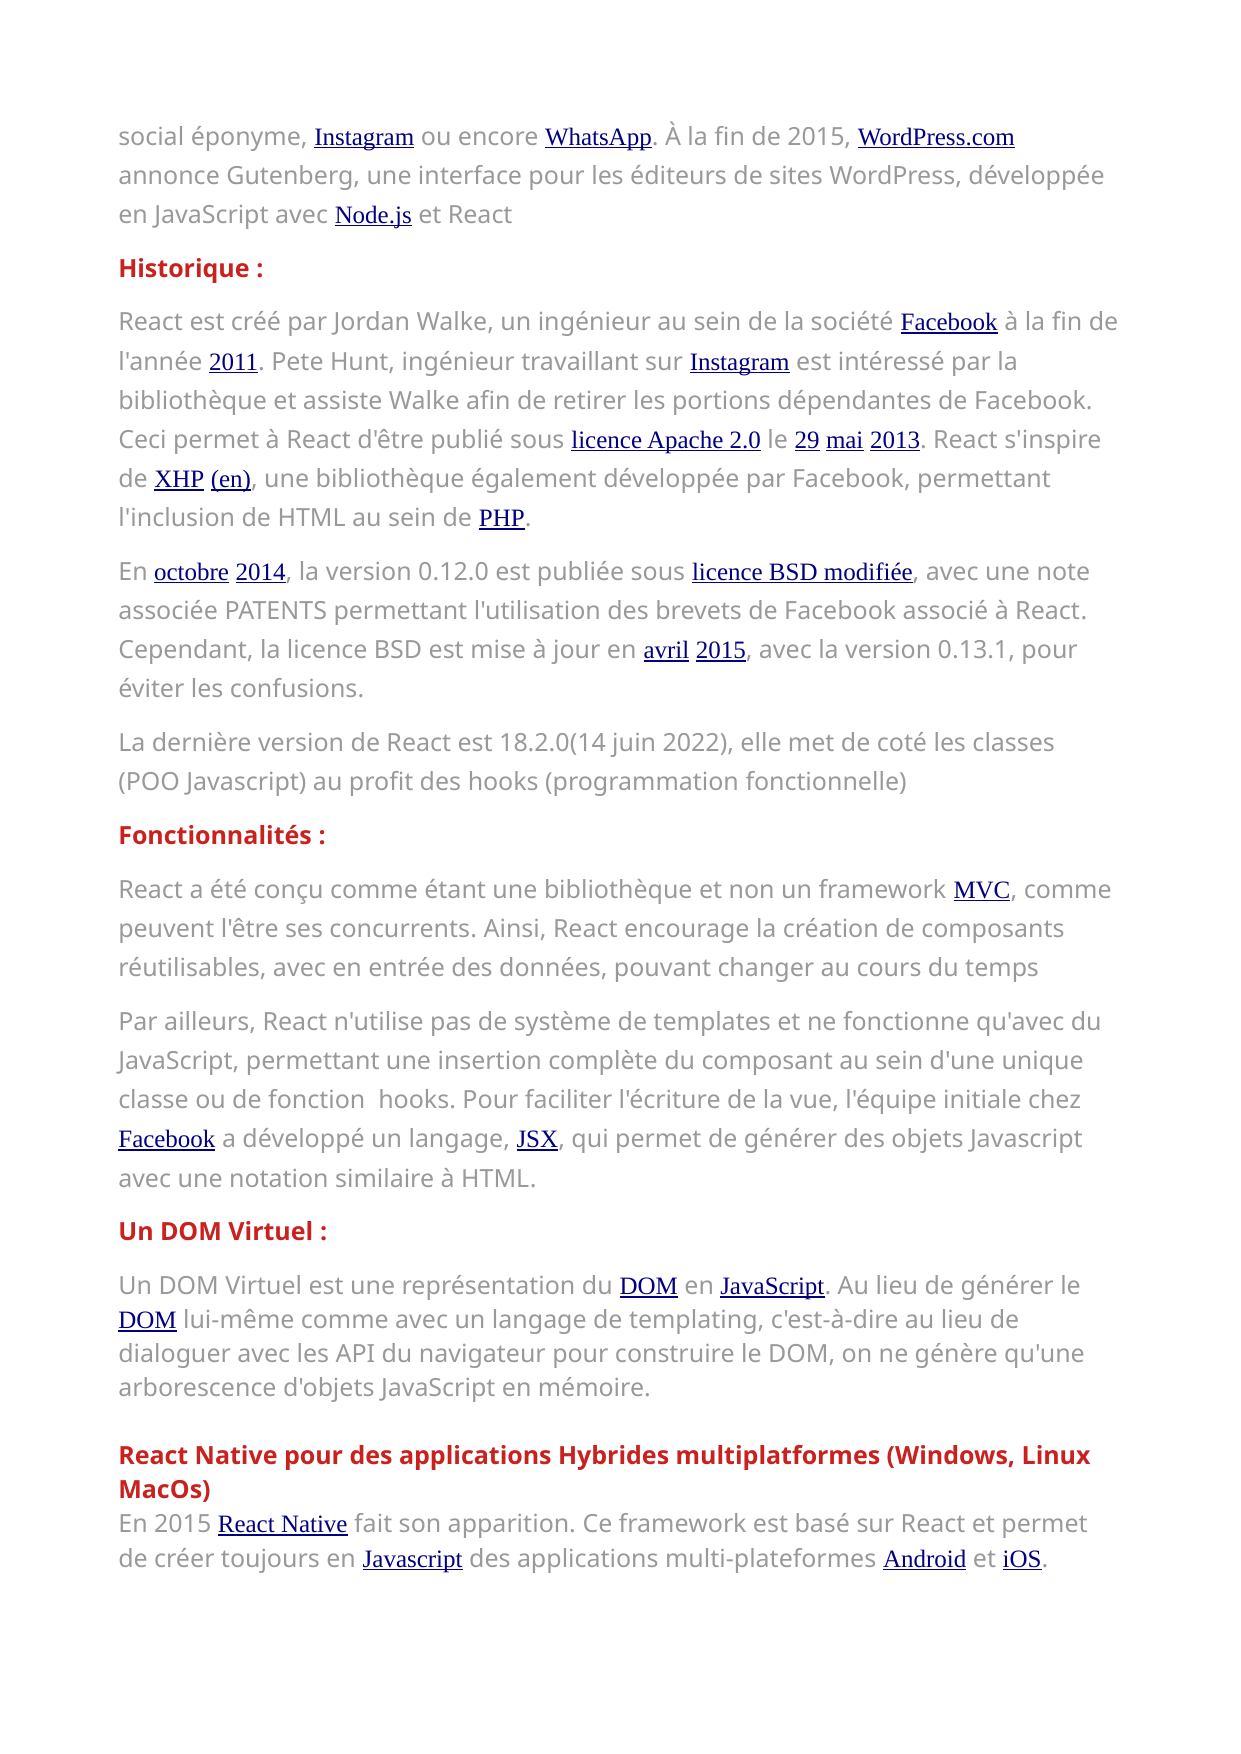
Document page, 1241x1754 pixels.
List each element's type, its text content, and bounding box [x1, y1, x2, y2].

text Un DOM Virtuel : [118, 1214, 1122, 1248]
text React Native pour des applications Hybrides multiplatformes (Windows, Linux MacOs) [118, 1438, 1122, 1506]
text En octobre 2014, la version 0.12.0 est publiée sous licence BSD modifiée, avec une note associée PATENTS permettant l'utilisation des brevets de Facebook associé à React. Cependant, la licence BSD est mise à jour en avril 2015, avec la version 0.13.1, pour éviter les confusions. [118, 553, 1122, 705]
text social éponyme, Instagram ou encore WhatsApp. À la fin de 2015, WordPress.com annonce Gutenberg, une interface pour les éditeurs de sites WordPress, développée en JavaScript avec Node.js et React [118, 118, 1122, 231]
text Un DOM Virtuel est une représentation du DOM en JavaScript. Au lieu de générer le DOM lui-même comme avec un langage de templating, c'est-à-dire au lieu de dialoguer avec les API du navigateur pour construire le DOM, on ne génère qu'une arborescence d'objets JavaScript en mémoire. [118, 1268, 1122, 1404]
text Historique : [118, 250, 1122, 284]
text React est créé par Jordan Walke, un ingénieur au sein de la société Facebook à la fin de l'année 2011. Pete Hunt, ingénieur travaillant sur Instagram est intéressé par la bibliothèque et assiste Walke afin de retirer les portions dépendantes de Facebook. Ceci permet à React d'être publié sous licence Apache 2.0 le 29 mai 2013. React s'inspire de XHP (en), une bibliothèque également développée par Facebook, permettant l'inclusion de HTML au sein de PHP. [118, 304, 1122, 534]
text Par ailleurs, React n'utilise pas de système de templates et ne fonctionne qu'avec du JavaScript, permettant une insertion complète du composant au sein d'une unique classe ou de fonction hooks. Pour faciliter l'écriture de la vue, l'équipe initiale chez Facebook a développé un langage, JSX, qui permet de générer des objets Javascript avec une notation similaire à HTML. [118, 1003, 1122, 1194]
text Fonctionnalités : [118, 818, 1122, 852]
text La dernière version de React est 18.2.0(14 juin 2022), elle met de coté les classes (POO Javascript) au profit des hooks (programmation fonctionnelle) [118, 725, 1122, 798]
text React a été conçu comme étant une bibliothèque et non un framework MVC, comme peuvent l'être ses concurrents. Ainsi, React encourage la création de composants réutilisables, avec en entrée des données, pouvant changer au cours du temps [118, 871, 1122, 984]
text En 2015 React Native fait son apparition. Ce framework est basé sur React et permet de créer toujours en Javascript des applications multi-plateformes Android et iOS. [118, 1506, 1122, 1574]
